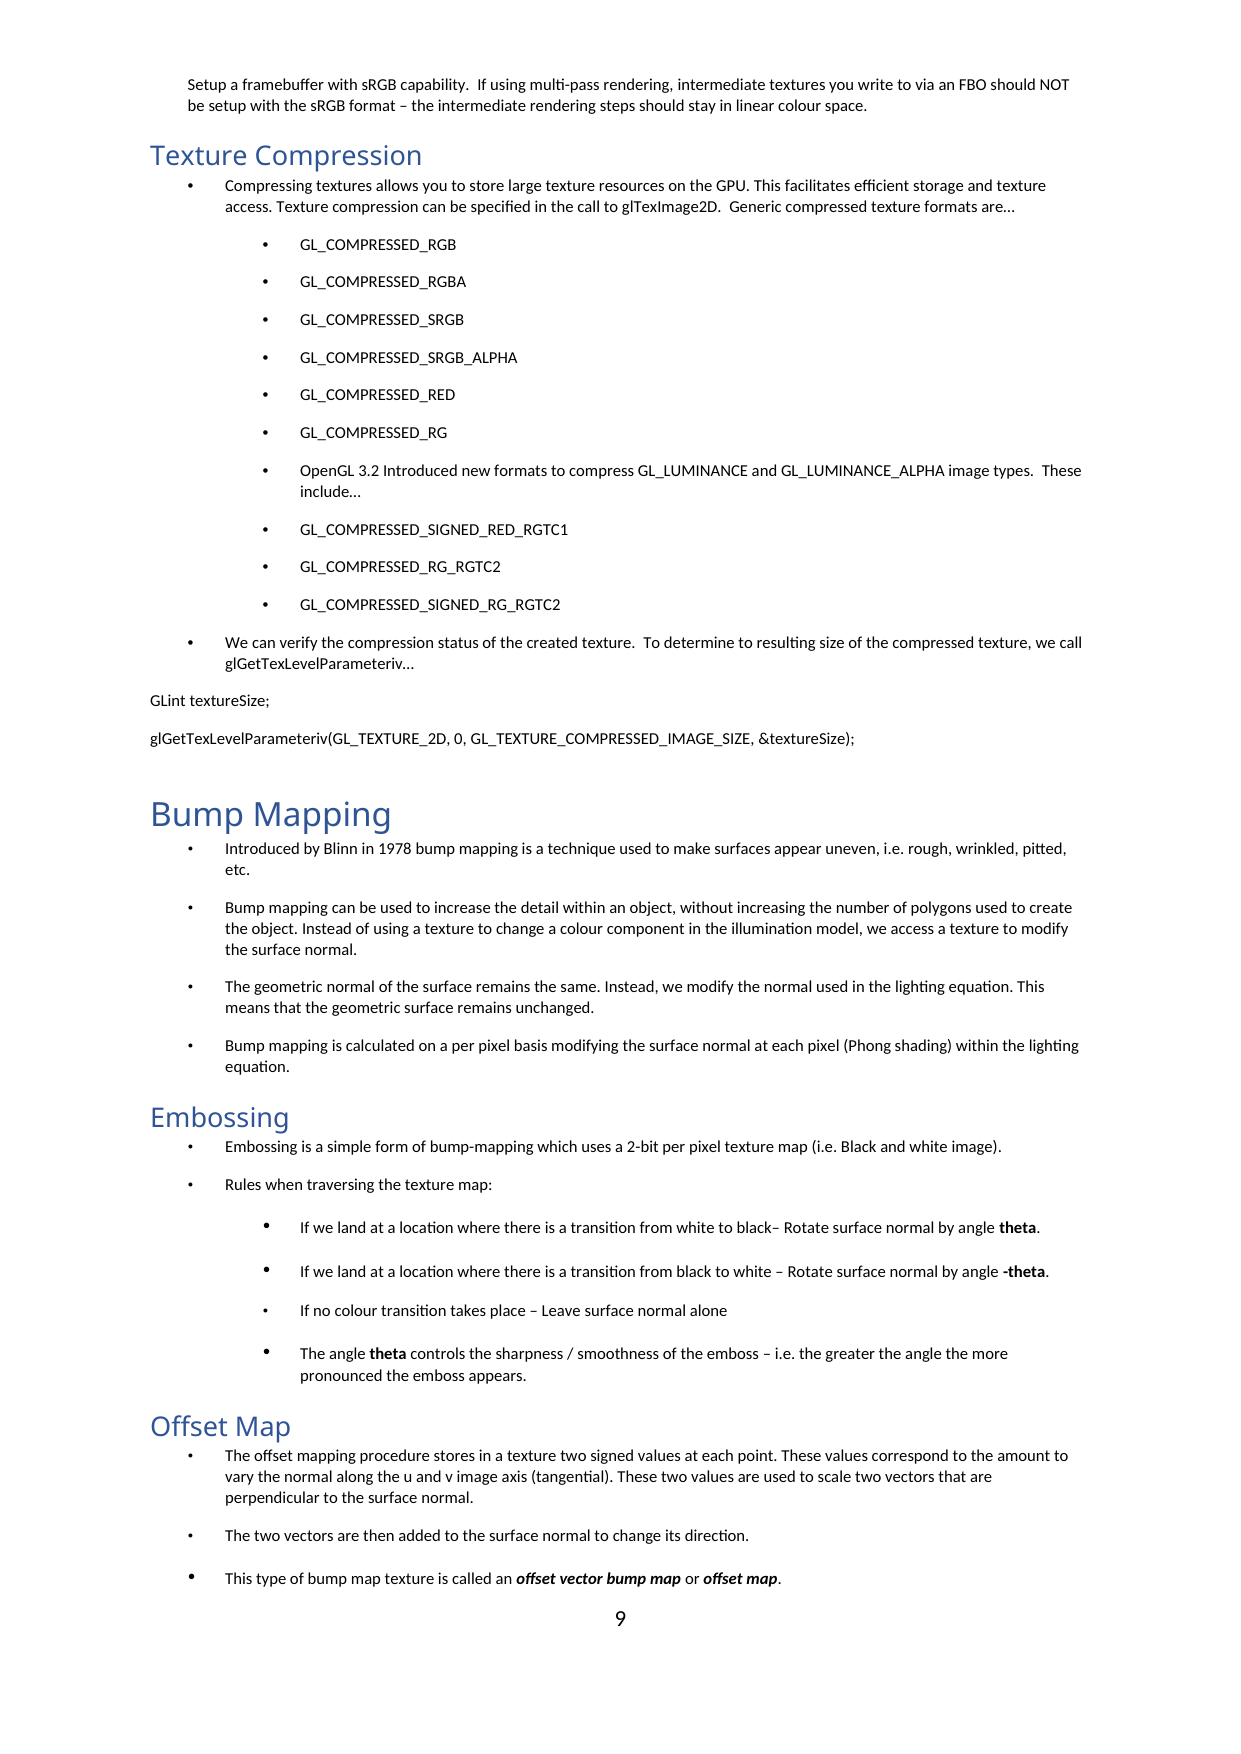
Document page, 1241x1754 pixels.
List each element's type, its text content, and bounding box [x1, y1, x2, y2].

list OpenGL 3.2 Introduced new formats to compress GL_LUMINANCE and GL_LUMINANCE_ALPHA image types. These include… [262, 460, 1090, 501]
list Rules when traversing the texture map: [187, 1174, 1090, 1195]
list If no colour transition takes place – Leave surface normal alone [262, 1300, 1090, 1321]
list GL_COMPRESSED_SRGB_ALPHA [262, 347, 1090, 367]
list Bump mapping can be used to increase the detail within an object, without increasing the number of polygons used to create the object. Instead of using a texture to change a colour component in the illumination model, we access a texture to modify the surface normal. [187, 897, 1090, 959]
list The offset mapping procedure stores in a texture two signed values at each point. These values correspond to the amount to vary the normal along the u and v image axis (tangential). These two values are used to scale two vectors that are perpendicular to the surface normal. [187, 1445, 1090, 1508]
text Setup a framebuffer with sRGB capability. If using multi-pass rendering, intermediate textures you write to via an FBO should NOT be setup with the sRGB format – the intermediate rendering steps should stay in linear colour space. [187, 74, 1090, 115]
list GL_COMPRESSED_RGBA [262, 271, 1090, 292]
list GL_COMPRESSED_RG [262, 422, 1090, 443]
list Bump mapping is calculated on a per pixel basis modifying the surface normal at each pixel (Phong shading) within the lighting equation. [187, 1036, 1090, 1077]
list GL_COMPRESSED_RGB [262, 234, 1090, 254]
list This type of bump map texture is called an offset vector bump map or offset map. [187, 1563, 1090, 1589]
text GLint textureSize; [150, 691, 1090, 711]
subtitle Texture Compression [150, 137, 1090, 173]
list If we land at a location where there is a transition from black to white – Rotate surface normal by angle -theta. [262, 1256, 1090, 1283]
list GL_COMPRESSED_RED [262, 384, 1090, 405]
list The angle theta controls the sharpness / smoothness of the emboss – i.e. the greater the angle the more pronounced the emboss appears. [262, 1338, 1090, 1385]
subtitle Embossing [150, 1098, 1090, 1135]
list The geometric normal of the surface remains the same. Instead, we modify the normal used in the lighting equation. This means that the geometric surface remains unchanged. [187, 977, 1090, 1018]
text glGetTexLevelParameteriv(GL_TEXTURE_2D, 0, GL_TEXTURE_COMPRESSED_IMAGE_SIZE, &textureSize); [150, 728, 1090, 749]
list Embossing is a simple form of bump-mapping which uses a 2-bit per pixel texture map (i.e. Black and white image). [187, 1137, 1090, 1157]
list We can verify the compression status of the created texture. To determine to resulting size of the compressed texture, we call glGetTexLevelParameteriv… [187, 632, 1090, 673]
list Introduced by Blinn in 1978 bump mapping is a technique used to make surfaces appear uneven, i.e. rough, wrinkled, pitted, etc. [187, 838, 1090, 879]
subtitle Offset Map [150, 1407, 1090, 1444]
list GL_COMPRESSED_SIGNED_RED_RGTC1 [262, 519, 1090, 539]
subtitle Bump Mapping [150, 791, 1090, 836]
list GL_COMPRESSED_RG_RGTC2 [262, 556, 1090, 577]
list GL_COMPRESSED_SRGB [262, 309, 1090, 329]
list If we land at a location where there is a transition from white to black– Rotate surface normal by angle theta. [262, 1212, 1090, 1238]
list The two vectors are then added to the surface normal to change its direction. [187, 1525, 1090, 1545]
list Compressing textures allows you to store large texture resources on the GPU. This facilitates efficient storage and texture access. Texture compression can be specified in the call to glTexImage2D. Generic compressed texture formats are… [187, 175, 1090, 216]
list GL_COMPRESSED_SIGNED_RG_RGTC2 [262, 594, 1090, 614]
